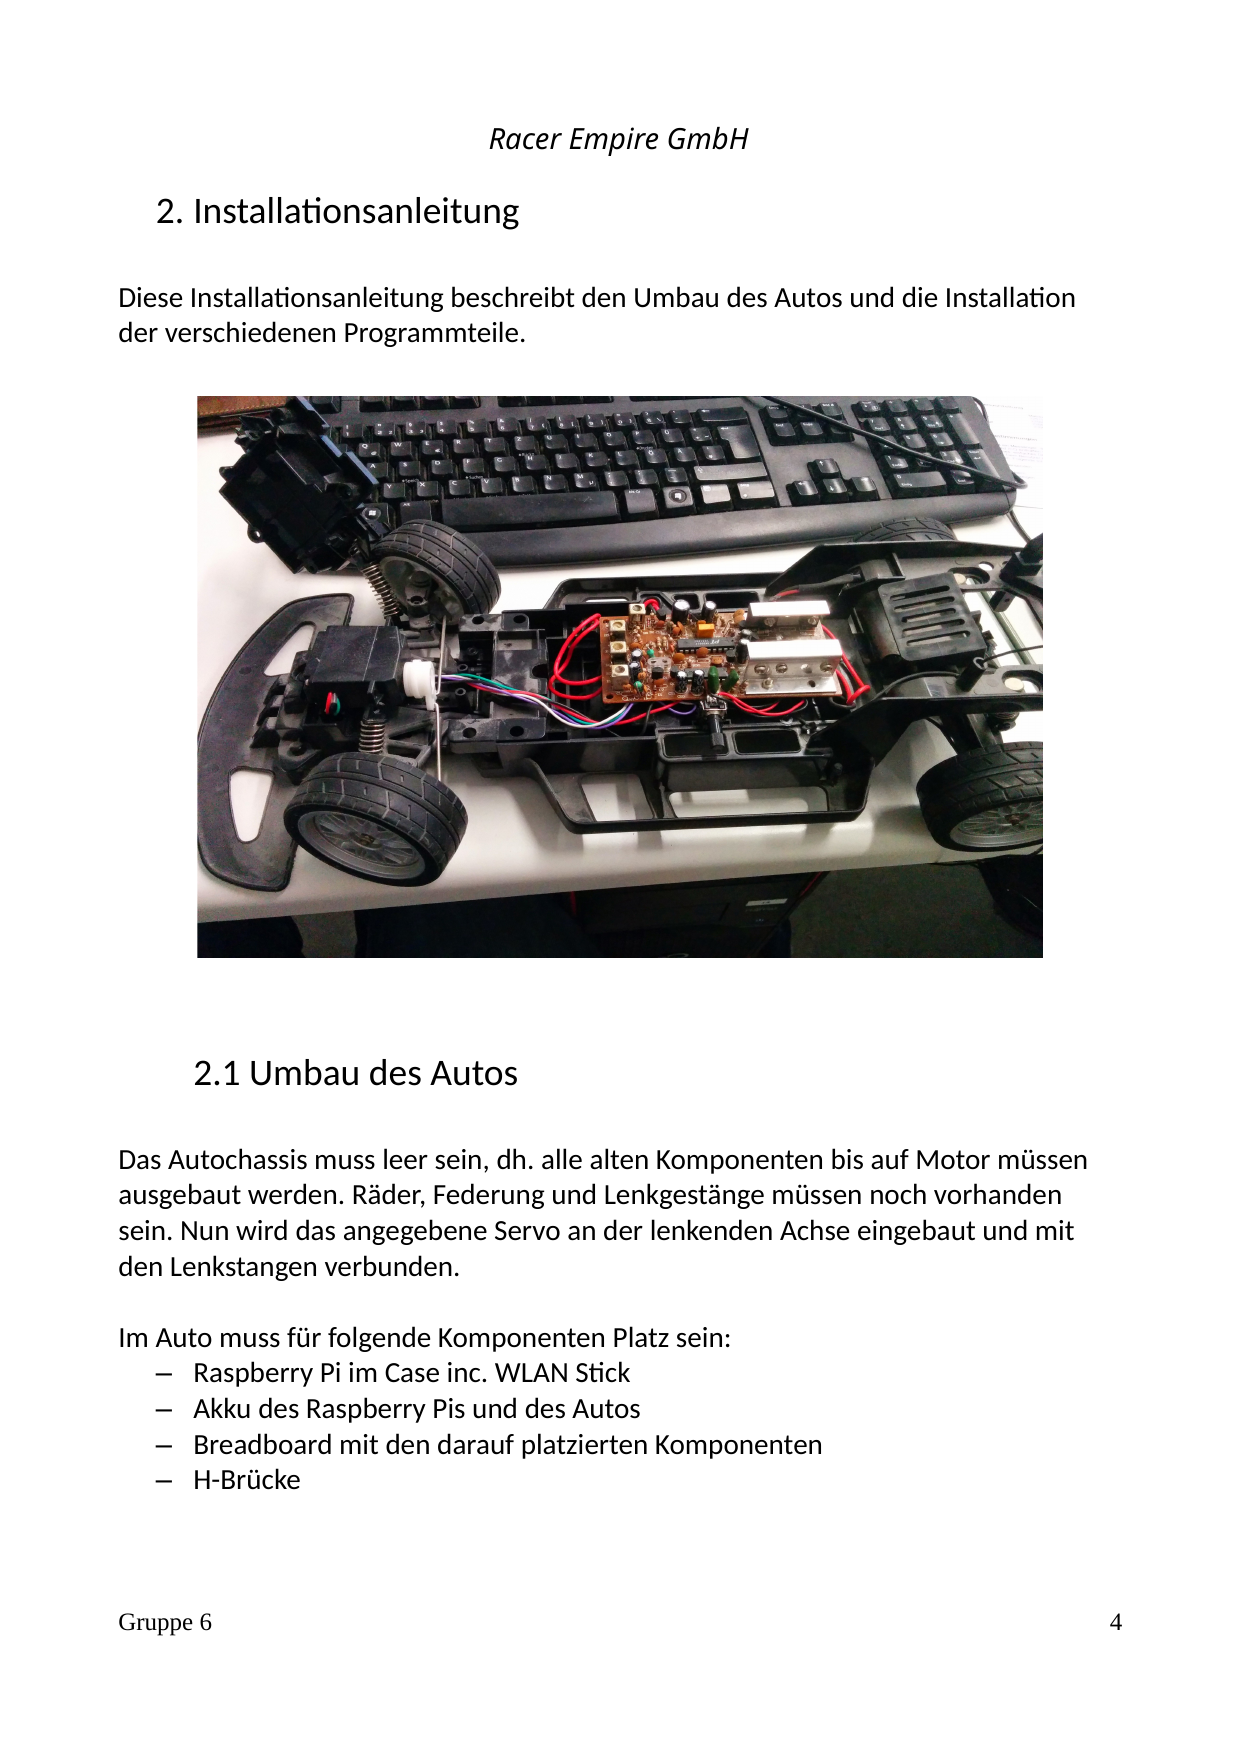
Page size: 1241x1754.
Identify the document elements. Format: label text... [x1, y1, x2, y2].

text Diese Installationsanleitung beschreibt den Umbau des Autos und die Installation der verschiedenen Programmteile. [118, 279, 1122, 350]
text Das Autochassis muss leer sein, dh. alle alten Komponenten bis auf Motor müssen ausgebaut werden. Räder, Federung und Lenkgestänge müssen noch vorhanden sein. Nun wird das angegebene Servo an der lenkenden Achse eingebaut und mit den Lenkstangen verbunden. [118, 1141, 1122, 1283]
picture [197, 396, 1043, 958]
list Akku des Raspberry Pis und des Autos [156, 1390, 1122, 1426]
list Installationsanleitung [156, 187, 1122, 233]
list 2.1 Umbau des Autos [156, 1049, 1122, 1095]
list Breadboard mit den darauf platzierten Komponenten [156, 1426, 1122, 1461]
text Im Auto muss für folgende Komponenten Platz sein: [118, 1319, 1122, 1354]
list H-Brücke [156, 1461, 1122, 1497]
list Raspberry Pi im Case inc. WLAN Stick [156, 1354, 1122, 1390]
